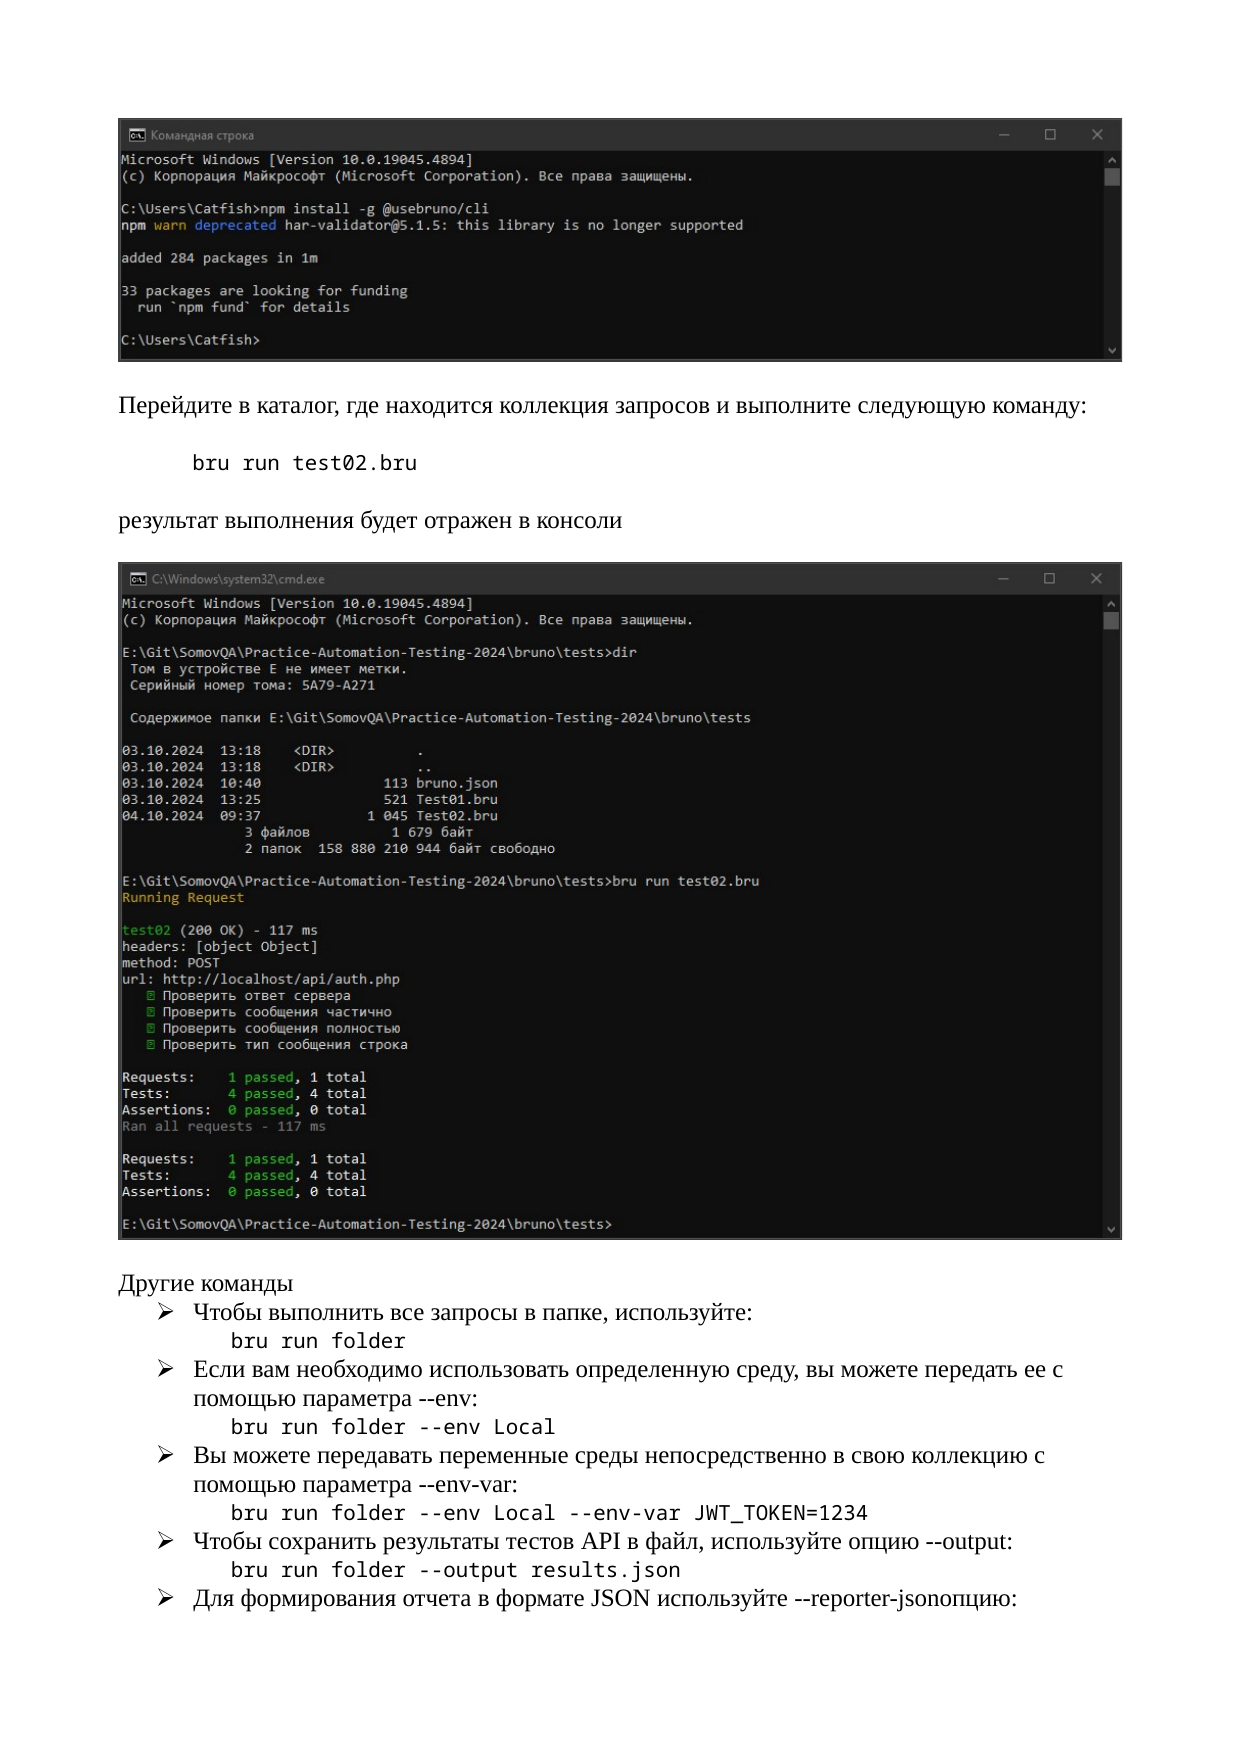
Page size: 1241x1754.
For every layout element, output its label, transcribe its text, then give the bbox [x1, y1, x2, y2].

list Если вам необходимо использовать определенную среду, вы можете передать ее с помощью параметра --env: [156, 1354, 1122, 1412]
list Для формирования отчета в формате JSON используйте --reporter-jsonопцию: [156, 1583, 1122, 1612]
list bru run folder --env Local [193, 1412, 1122, 1440]
list bru run folder --output results.json [193, 1555, 1122, 1583]
text Перейдите в каталог, где находится коллекция запросов и выполните следующую команду: [118, 390, 1122, 419]
list Чтобы выполнить все запросы в папке, используйте: [156, 1297, 1122, 1326]
list bru run folder --env Local --env-var JWT_TOKEN=1234 [193, 1498, 1122, 1526]
text результат выполнения будет отражен в консоли [118, 505, 1122, 533]
list bru run folder [193, 1326, 1122, 1354]
list Чтобы сохранить результаты тестов API в файл, используйте опцию --output: [156, 1526, 1122, 1555]
text bru run test02.bru [192, 448, 1122, 476]
picture [118, 562, 1123, 1240]
list Вы можете передавать переменные среды непосредственно в свою коллекцию с помощью параметра --env-var: [156, 1440, 1122, 1498]
text Другие команды [118, 1268, 1122, 1297]
picture [118, 118, 1123, 362]
